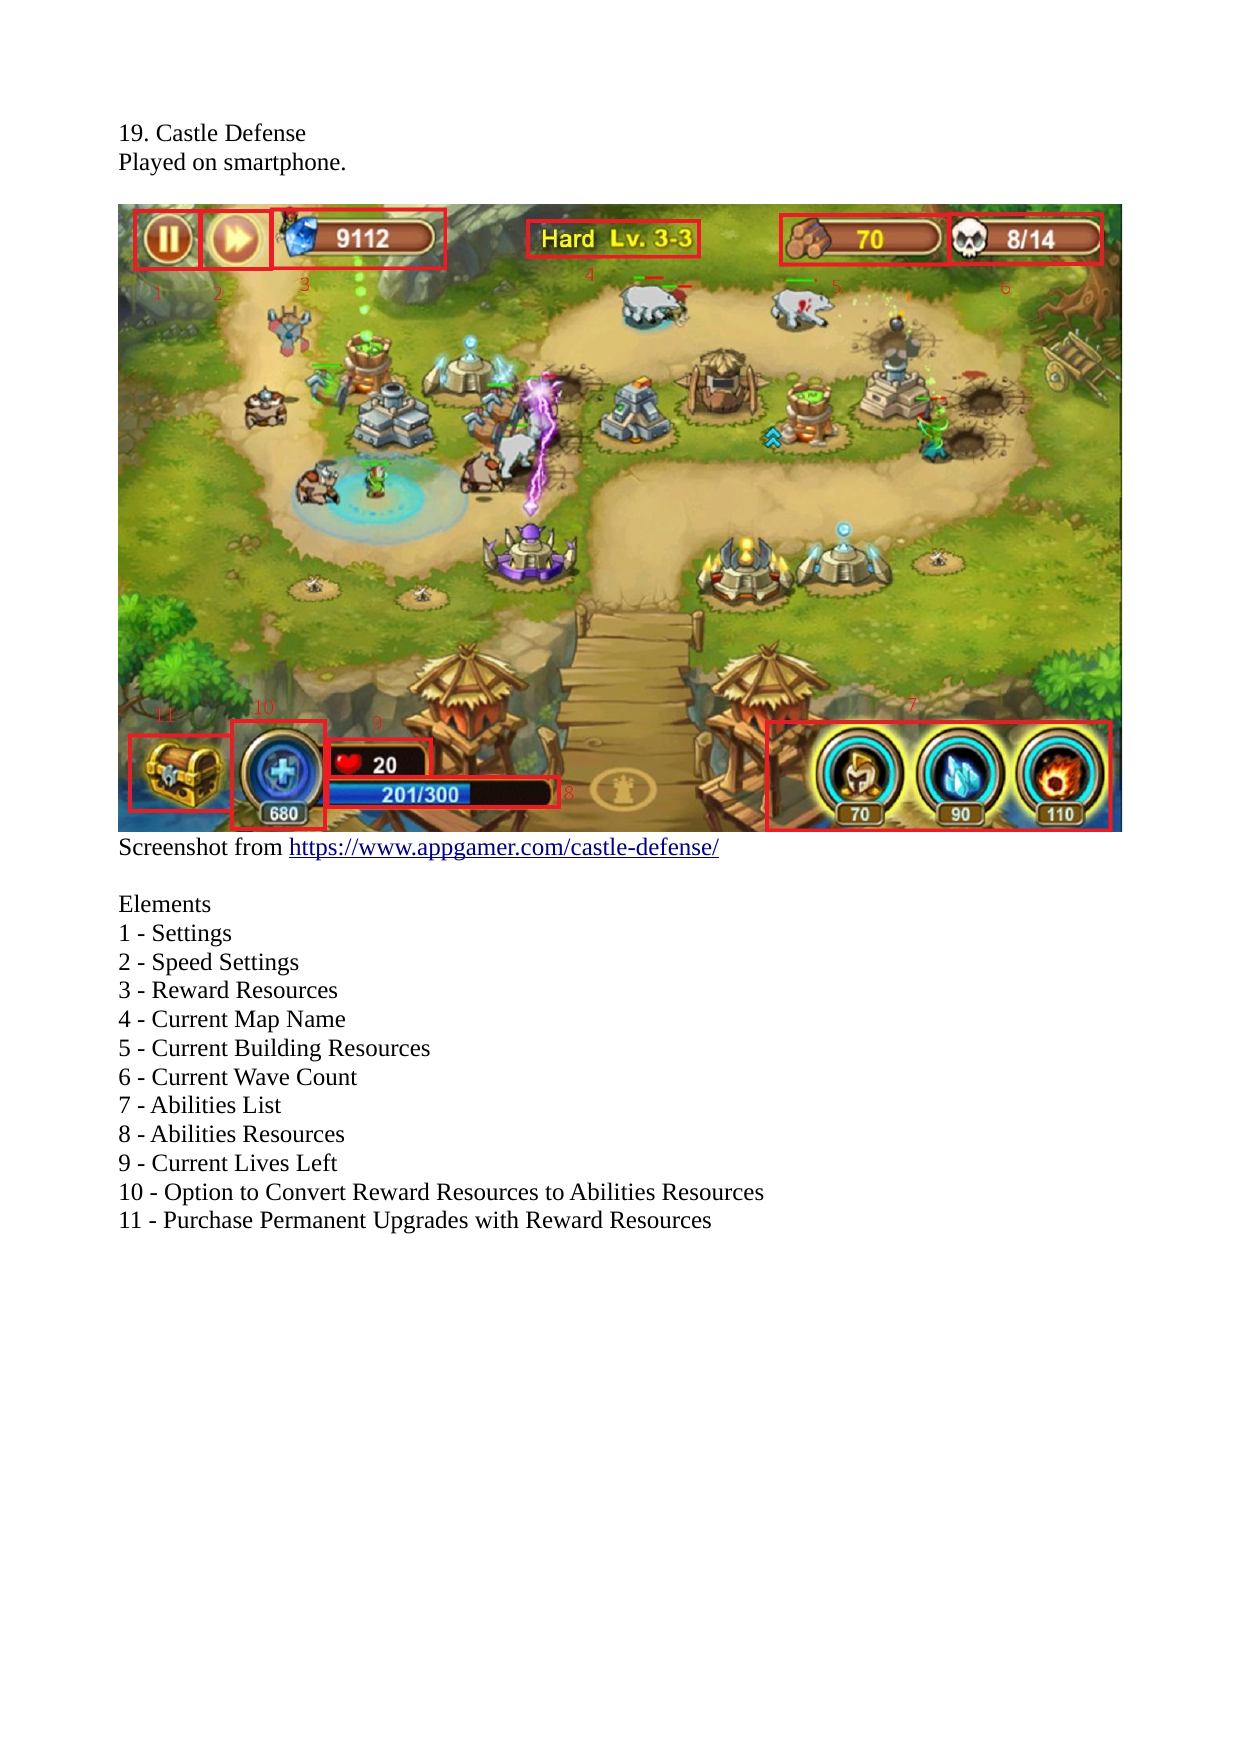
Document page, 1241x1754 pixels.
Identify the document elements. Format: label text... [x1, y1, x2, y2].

text 6 - Current Wave Count [118, 1062, 1122, 1091]
text Screenshot from https://www.appgamer.com/castle-defense/ [118, 832, 1122, 861]
text 19. Castle Defense [118, 118, 1122, 147]
text 10 - Option to Convert Reward Resources to Abilities Resources [118, 1177, 1122, 1206]
text Played on smartphone. [118, 147, 1122, 176]
text 2 - Speed Settings [118, 947, 1122, 976]
text 4 - Current Map Name [118, 1004, 1122, 1033]
text 8 - Abilities Resources [118, 1119, 1122, 1148]
picture [118, 204, 1123, 832]
text 11 - Purchase Permanent Upgrades with Reward Resources [118, 1206, 1122, 1234]
text 5 - Current Building Resources [118, 1033, 1122, 1062]
text 7 - Abilities List [118, 1091, 1122, 1119]
text 1 - Settings [118, 918, 1122, 947]
text 3 - Reward Resources [118, 976, 1122, 1004]
text 9 - Current Lives Left [118, 1148, 1122, 1177]
text Elements [118, 889, 1122, 918]
